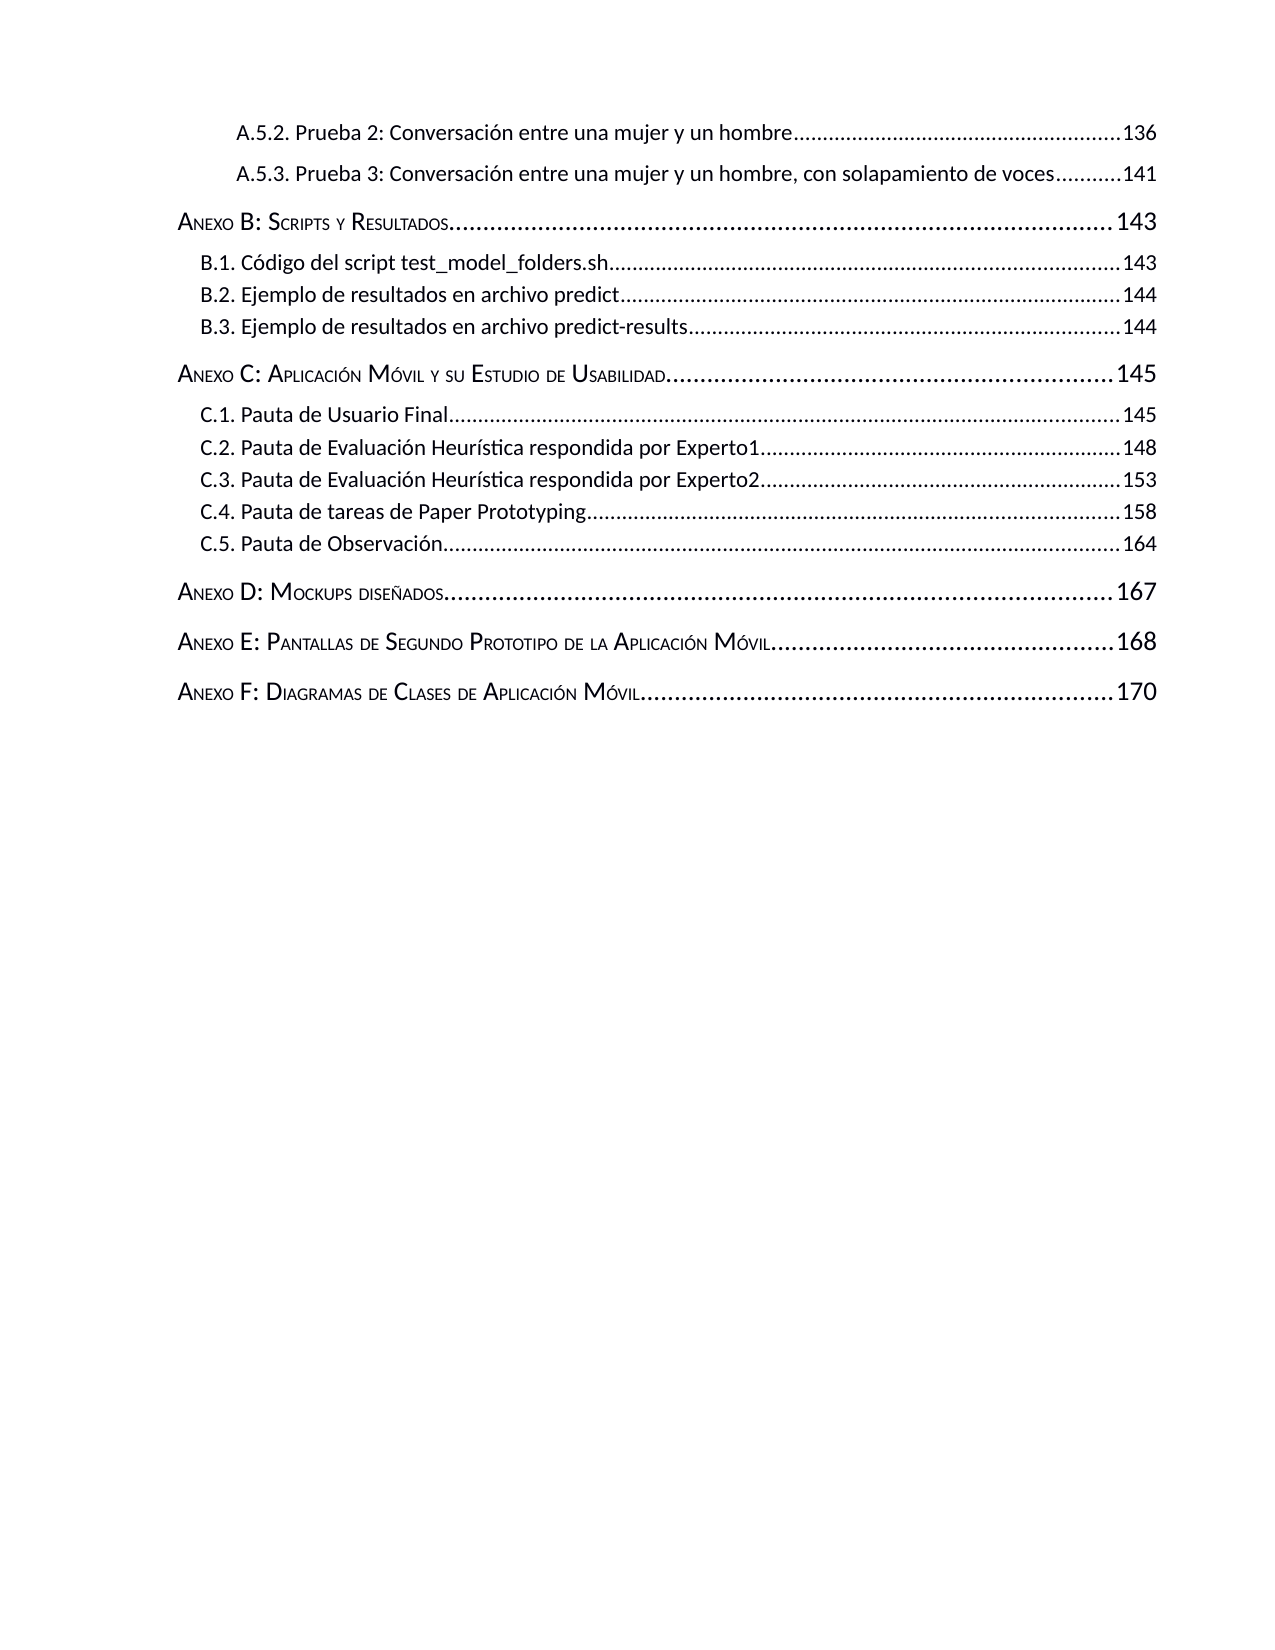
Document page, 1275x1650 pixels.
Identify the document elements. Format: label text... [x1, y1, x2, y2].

text Anexo D: Mockups diseñados 167 [177, 574, 1157, 607]
text C.3. Pauta de Evaluación Heurística respondida por Experto2 153 [200, 465, 1157, 493]
text B.1. Código del script test_model_folders.sh 143 [200, 248, 1157, 276]
text B.3. Ejemplo de resultados en archivo predict-results 144 [200, 312, 1157, 340]
text Anexo B: Scripts y Resultados 143 [177, 204, 1157, 237]
text C.1. Pauta de Usuario Final 145 [200, 400, 1157, 428]
text A.5.3. Prueba 3: Conversación entre una mujer y un hombre, con solapamiento de voces 141 [236, 159, 1157, 187]
text Anexo F: Diagramas de Clases de Aplicación Móvil 170 [177, 674, 1157, 707]
text C.2. Pauta de Evaluación Heurística respondida por Experto1 148 [200, 433, 1157, 461]
text C.5. Pauta de Observación 164 [200, 529, 1157, 557]
text Anexo E: Pantallas de Segundo Prototipo de la Aplicación Móvil 168 [177, 624, 1157, 657]
text A.5.2. Prueba 2: Conversación entre una mujer y un hombre 136 [236, 118, 1157, 146]
text B.2. Ejemplo de resultados en archivo predict 144 [200, 280, 1157, 308]
text Anexo C: Aplicación Móvil y su Estudio de Usabilidad 145 [177, 357, 1157, 389]
text C.4. Pauta de tareas de Paper Prototyping 158 [200, 497, 1157, 525]
